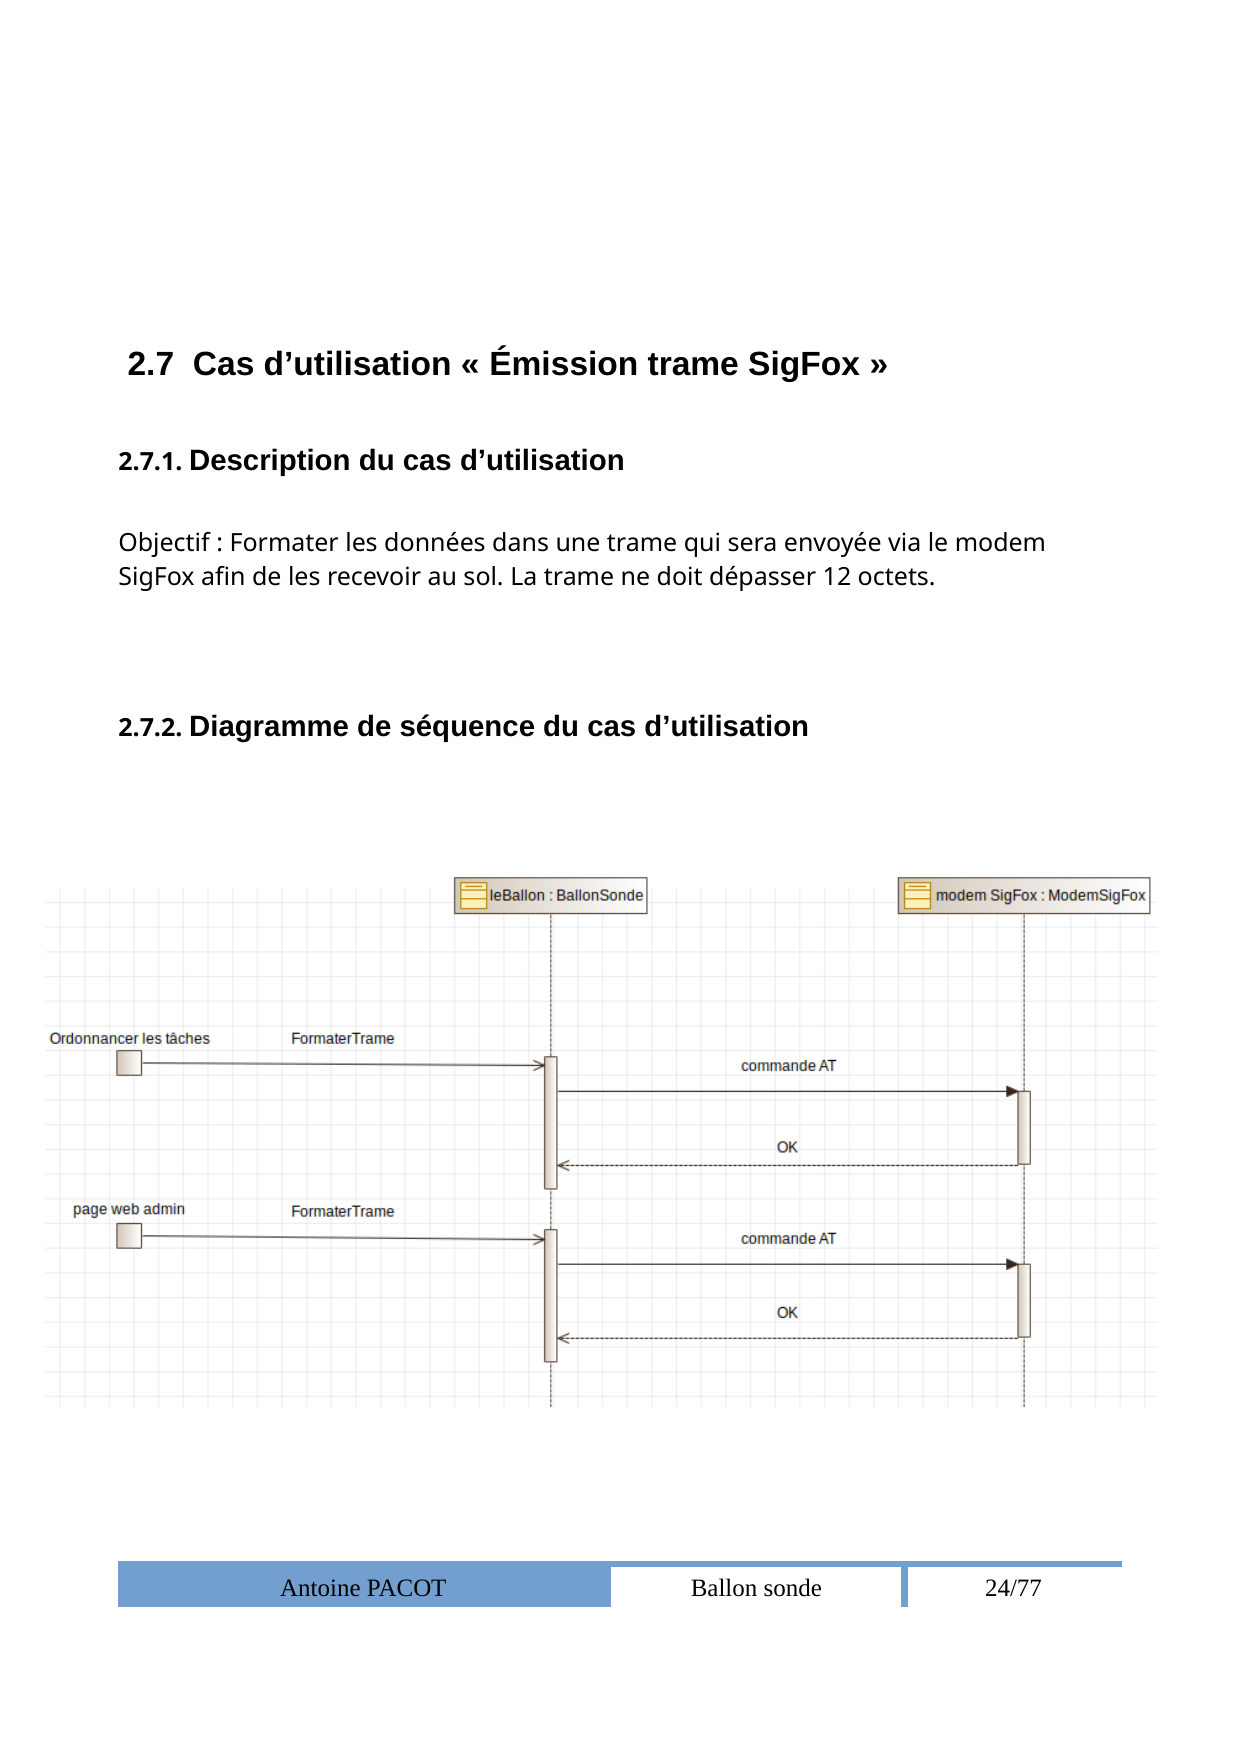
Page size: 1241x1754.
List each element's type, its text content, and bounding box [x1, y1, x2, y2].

text Objectif : Formater les données dans une trame qui sera envoyée via le modem SigFox afin de les recevoir au sol. La trame ne doit dépasser 12 octets. [118, 524, 1122, 593]
subtitle Cas d’utilisation « Émission trame SigFox » [118, 343, 1122, 382]
subtitle Description du cas d’utilisation [118, 443, 1122, 478]
picture [35, 877, 1158, 1407]
subtitle Diagramme de séquence du cas d’utilisation [118, 709, 1122, 744]
